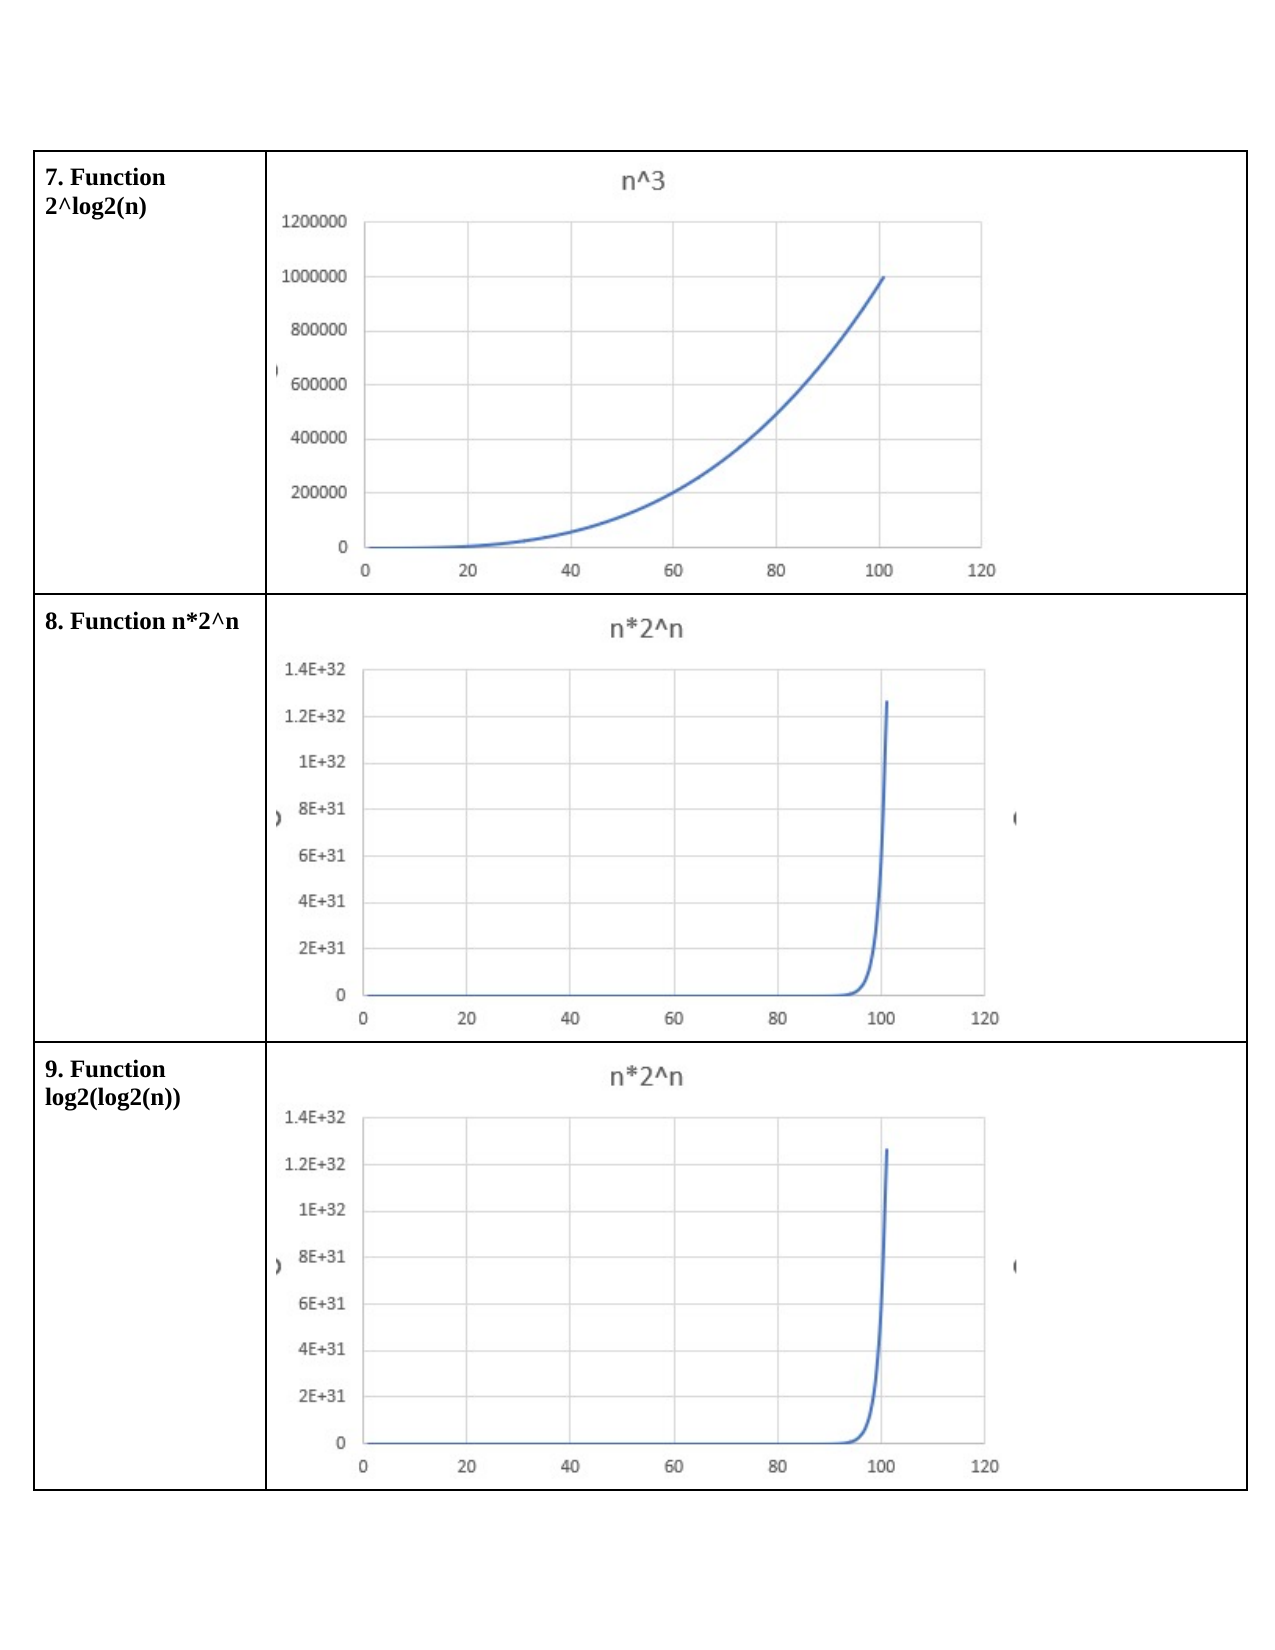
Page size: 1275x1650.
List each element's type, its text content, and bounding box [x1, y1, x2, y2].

table_cell 9. Function log2(log2(n)) [35, 1043, 265, 1489]
picture [276, 1053, 1017, 1479]
picture [276, 605, 1017, 1031]
table_cell [267, 595, 1246, 1041]
table_cell [267, 152, 1246, 593]
table_cell 7. Function 2^log2(n) [35, 152, 265, 593]
picture [276, 162, 1009, 583]
table_cell [267, 1043, 1246, 1489]
table_cell 8. Function n*2^n [35, 595, 265, 1041]
